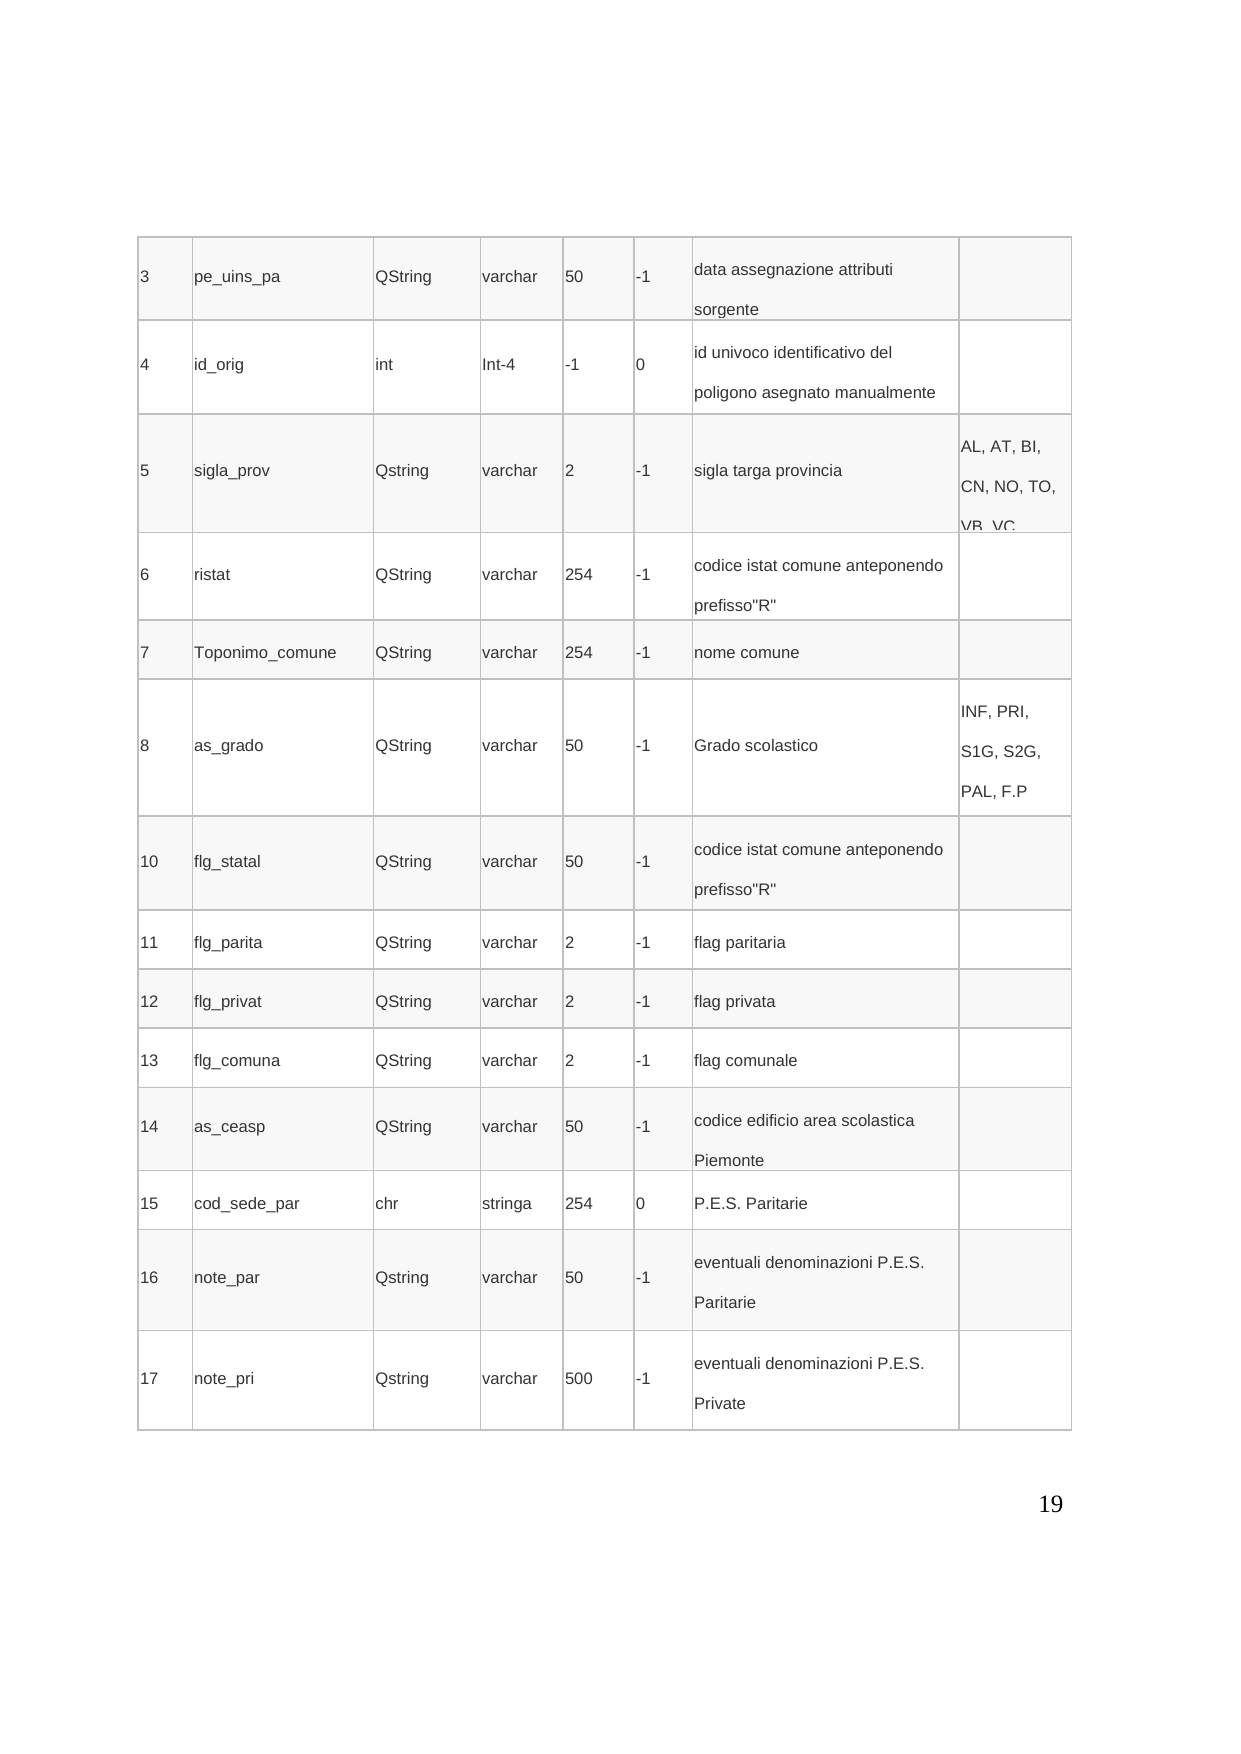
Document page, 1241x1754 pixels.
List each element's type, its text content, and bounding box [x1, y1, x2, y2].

table_cell 13 [139, 1029, 192, 1086]
table_cell Qstring [374, 1230, 480, 1329]
table_cell id_orig [193, 321, 373, 413]
table_cell QString [374, 533, 480, 619]
table_cell varchar [481, 415, 562, 532]
table_cell 10 [139, 817, 192, 909]
table_cell [960, 238, 1071, 319]
table_cell note_pri [193, 1331, 373, 1429]
table_cell -1 [635, 533, 692, 619]
table_cell Int-4 [481, 321, 562, 413]
table_cell QString [374, 970, 480, 1027]
table_cell flag comunale [693, 1029, 958, 1086]
table_cell codice edificio area scolastica Piemonte [693, 1088, 958, 1169]
table_cell 50 [564, 1088, 633, 1169]
table_cell 254 [564, 533, 633, 619]
table_cell QString [374, 1029, 480, 1086]
table_cell QString [374, 817, 480, 909]
table_cell QString [374, 1088, 480, 1169]
table_cell -1 [635, 817, 692, 909]
table_cell [960, 817, 1071, 909]
table_cell [960, 1230, 1071, 1329]
table_cell INF, PRI, S1G, S2G, PAL, F.P [960, 680, 1071, 815]
table_cell -1 [635, 1029, 692, 1086]
table_cell varchar [481, 817, 562, 909]
table_cell [960, 911, 1071, 968]
table_cell 50 [564, 680, 633, 815]
table_cell 12 [139, 970, 192, 1027]
table_cell 0 [635, 321, 692, 413]
table_cell cod_sede_par [193, 1171, 373, 1228]
table_cell [960, 621, 1071, 678]
table_cell 50 [564, 817, 633, 909]
table_cell -1 [635, 911, 692, 968]
table_cell 2 [564, 415, 633, 532]
table_cell varchar [481, 911, 562, 968]
table_cell note_par [193, 1230, 373, 1329]
table_cell eventuali denominazioni P.E.S. Private [693, 1331, 958, 1429]
table_cell 254 [564, 621, 633, 678]
table_cell 0 [635, 1171, 692, 1228]
table_cell as_ceasp [193, 1088, 373, 1169]
table_cell QString [374, 621, 480, 678]
table_cell [960, 533, 1071, 619]
table_cell sigla_prov [193, 415, 373, 532]
table_cell flg_privat [193, 970, 373, 1027]
table_cell -1 [635, 621, 692, 678]
table_cell codice istat comune anteponendo prefisso"R" [693, 533, 958, 619]
table_cell 6 [139, 533, 192, 619]
table_cell 5 [139, 415, 192, 532]
table_cell Grado scolastico [693, 680, 958, 815]
table_cell eventuali denominazioni P.E.S. Paritarie [693, 1230, 958, 1329]
table_cell [960, 1331, 1071, 1429]
table_cell pe_uins_pa [193, 238, 373, 319]
table_cell flag privata [693, 970, 958, 1027]
table_cell flg_parita [193, 911, 373, 968]
table_cell 500 [564, 1331, 633, 1429]
table_cell 2 [564, 970, 633, 1027]
table_cell as_grado [193, 680, 373, 815]
table_cell flg_comuna [193, 1029, 373, 1086]
table_cell varchar [481, 533, 562, 619]
table_cell data assegnazione attributi sorgente [693, 238, 958, 319]
table_cell -1 [635, 1230, 692, 1329]
table_cell 15 [139, 1171, 192, 1228]
table_cell 8 [139, 680, 192, 815]
table_cell 11 [139, 911, 192, 968]
table_cell [960, 970, 1071, 1027]
table_cell QString [374, 680, 480, 815]
table_cell varchar [481, 1331, 562, 1429]
table_cell flg_statal [193, 817, 373, 909]
table_cell 7 [139, 621, 192, 678]
table_cell varchar [481, 1029, 562, 1086]
table_cell flag paritaria [693, 911, 958, 968]
table_cell codice istat comune anteponendo prefisso"R" [693, 817, 958, 909]
table_cell 2 [564, 1029, 633, 1086]
table_cell 14 [139, 1088, 192, 1169]
table_cell -1 [635, 970, 692, 1027]
table_cell -1 [635, 415, 692, 532]
table_cell varchar [481, 680, 562, 815]
table_cell -1 [635, 238, 692, 319]
table_cell 4 [139, 321, 192, 413]
table_cell [960, 1088, 1071, 1169]
table_cell [960, 1029, 1071, 1086]
table_cell 2 [564, 911, 633, 968]
table_cell [960, 321, 1071, 413]
table_cell varchar [481, 1230, 562, 1329]
table_cell 254 [564, 1171, 633, 1228]
table_cell 3 [139, 238, 192, 319]
table_cell -1 [635, 680, 692, 815]
table_cell -1 [635, 1331, 692, 1429]
table_cell P.E.S. Paritarie [693, 1171, 958, 1228]
table_cell -1 [635, 1088, 692, 1169]
table_cell varchar [481, 238, 562, 319]
table_cell Qstring [374, 415, 480, 532]
table_cell ristat [193, 533, 373, 619]
table_cell -1 [564, 321, 633, 413]
table_cell nome comune [693, 621, 958, 678]
table_cell Toponimo_comune [193, 621, 373, 678]
table_cell varchar [481, 1088, 562, 1169]
table_cell Qstring [374, 1331, 480, 1429]
table_cell QString [374, 238, 480, 319]
table_cell varchar [481, 621, 562, 678]
table_cell 50 [564, 238, 633, 319]
table_cell 17 [139, 1331, 192, 1429]
table_cell chr [374, 1171, 480, 1228]
table_cell stringa [481, 1171, 562, 1228]
table_cell int [374, 321, 480, 413]
table_cell [960, 1171, 1071, 1228]
table_cell id univoco identificativo del poligono asegnato manualmente [693, 321, 958, 413]
table_cell 16 [139, 1230, 192, 1329]
table_cell QString [374, 911, 480, 968]
table_cell sigla targa provincia [693, 415, 958, 532]
table_cell AL, AT, BI, CN, NO, TO, VB, VC [960, 415, 1071, 532]
table_cell varchar [481, 970, 562, 1027]
table_cell 50 [564, 1230, 633, 1329]
